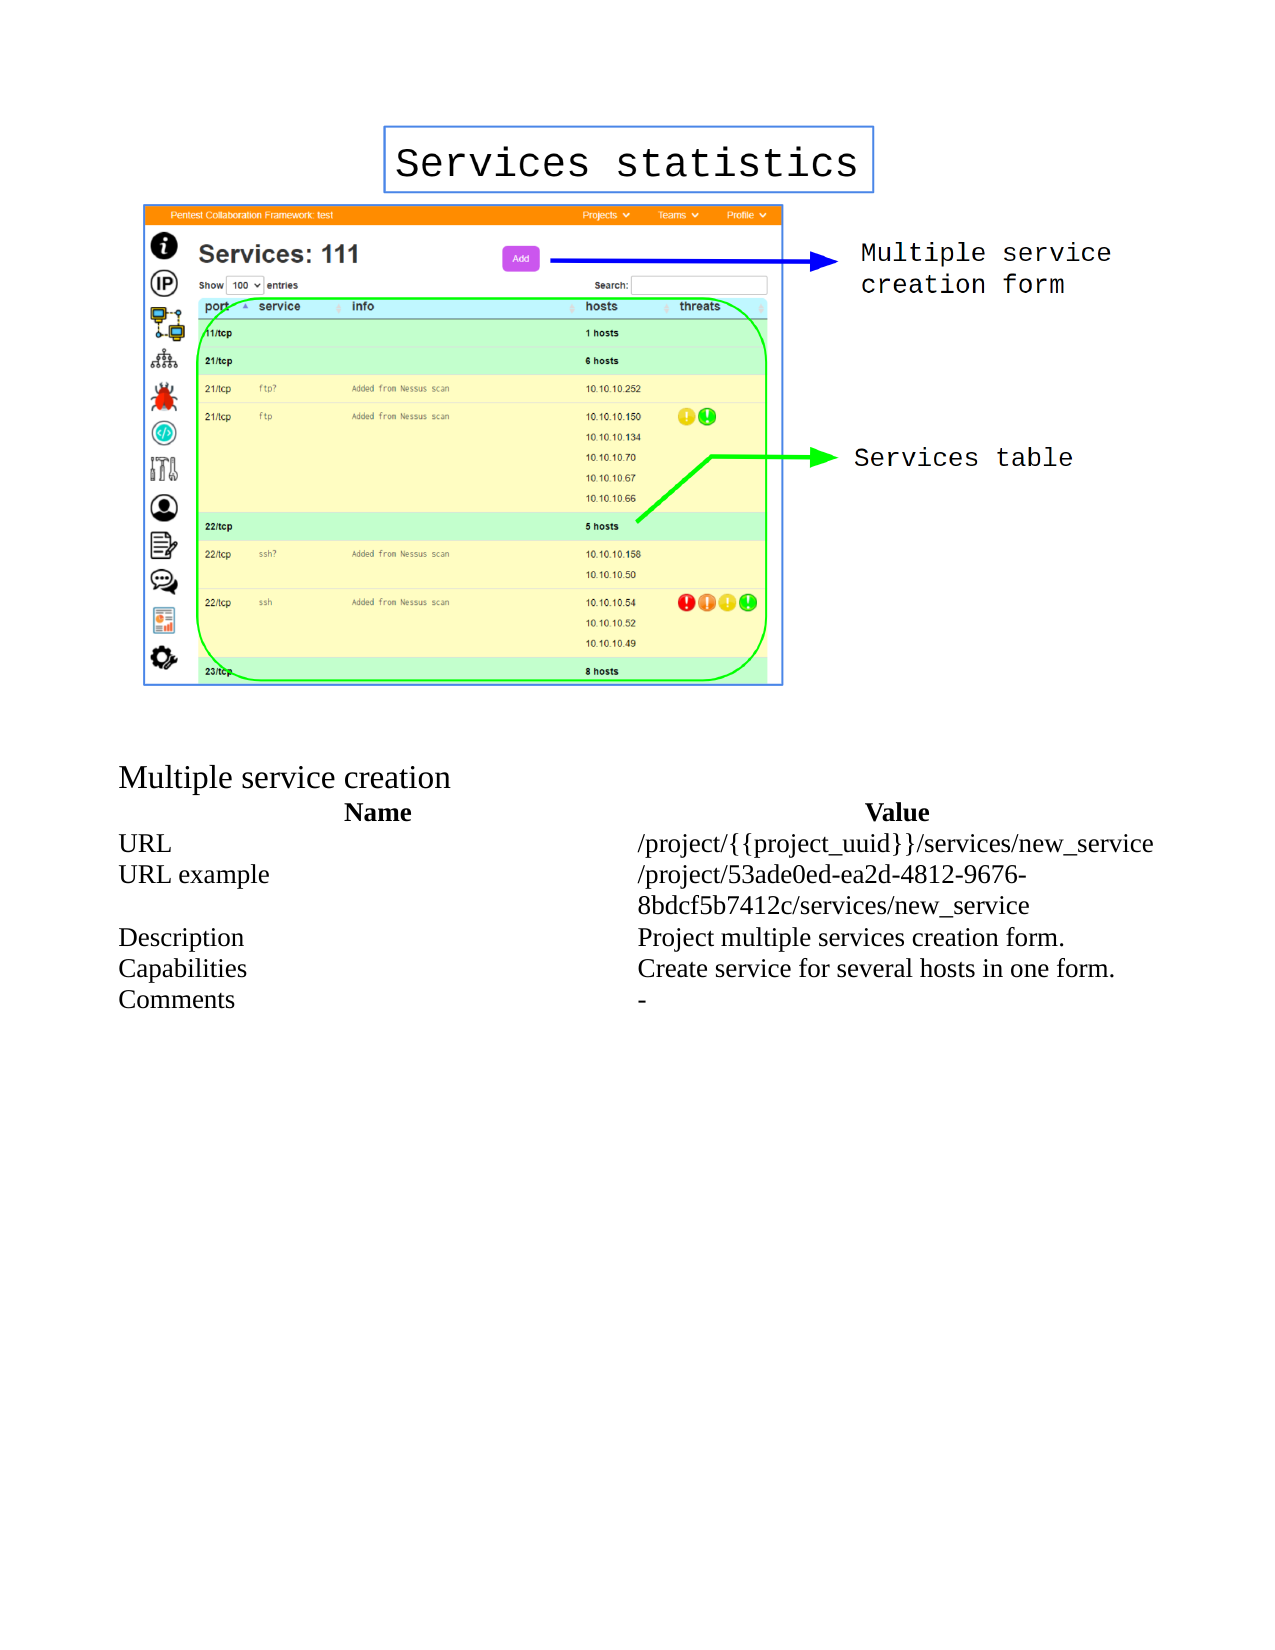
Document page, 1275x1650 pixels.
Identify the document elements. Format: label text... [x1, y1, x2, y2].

table_cell Description [118, 921, 637, 952]
table_cell URL example [118, 858, 637, 921]
table_cell Create service for several hosts in one form. [638, 952, 1157, 983]
table_cell Project multiple services creation form. [638, 921, 1157, 952]
table_header Name [118, 796, 637, 827]
table_cell Capabilities [118, 952, 637, 983]
table_cell URL [118, 827, 637, 858]
table_cell /project/53ade0ed-ea2d-4812-9676-8bdcf5b7412c/services/new_service [638, 858, 1157, 921]
table_cell - [638, 983, 1157, 1014]
table_header Value [638, 796, 1157, 827]
table_cell /project/{{project_uuid}}/services/new_service [638, 827, 1157, 858]
text Multiple service creation [118, 696, 1157, 796]
picture [118, 118, 1157, 696]
table_cell Comments [118, 983, 637, 1014]
